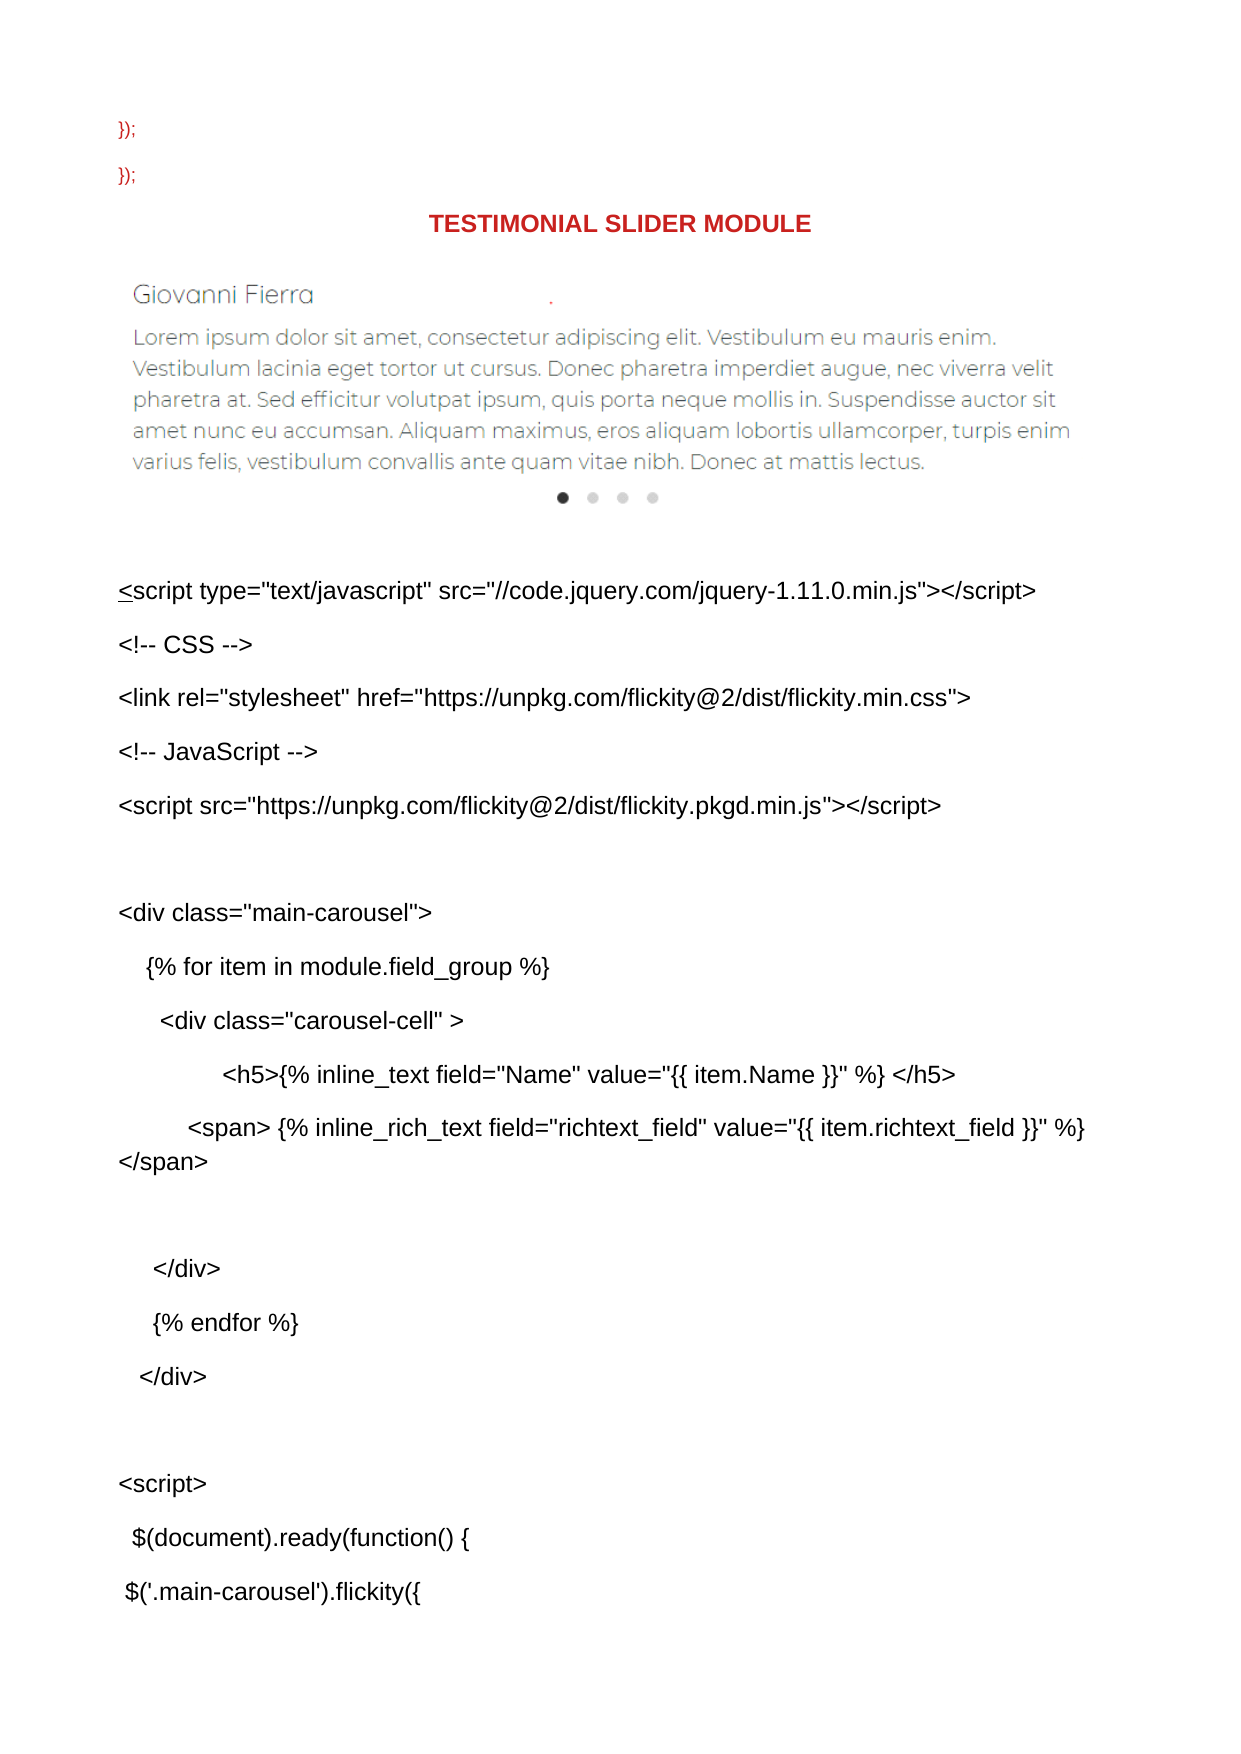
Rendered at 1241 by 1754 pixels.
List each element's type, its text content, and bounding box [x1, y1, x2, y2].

text </div> [118, 1362, 1122, 1391]
text {% endfor %} [118, 1308, 1122, 1337]
text <script> [118, 1469, 1122, 1497]
text <h5>{% inline_text field="Name" value="{{ item.Name }}" %} </h5> [118, 1059, 1122, 1088]
text $(document).ready(function() { [118, 1523, 1122, 1551]
text $('.main-carousel').flickity({ [118, 1576, 1122, 1605]
text {% for item in module.field_group %} [118, 952, 1122, 981]
text }); [118, 164, 1122, 185]
text TESTIMONIAL SLIDER MODULE [118, 209, 1122, 238]
text <div class="main-carousel"> [118, 898, 1122, 927]
text <!-- JavaScript --> [118, 737, 1122, 766]
text <link rel="stylesheet" href="https://unpkg.com/flickity@2/dist/flickity.min.css"> [118, 683, 1122, 712]
text <span> {% inline_rich_text field="richtext_field" value="{{ item.richtext_field }}" %} </span> [118, 1113, 1122, 1175]
text <script type="text/javascript" src="//code.jquery.com/jquery-1.11.0.min.js"></script> [118, 576, 1122, 604]
text }); [118, 118, 1122, 140]
text <div class="carousel-cell" > [118, 1006, 1122, 1034]
text </div> [118, 1254, 1122, 1283]
text <script src="https://unpkg.com/flickity@2/dist/flickity.pkgd.min.js"></script> [118, 791, 1122, 820]
text <!-- CSS --> [118, 629, 1122, 658]
